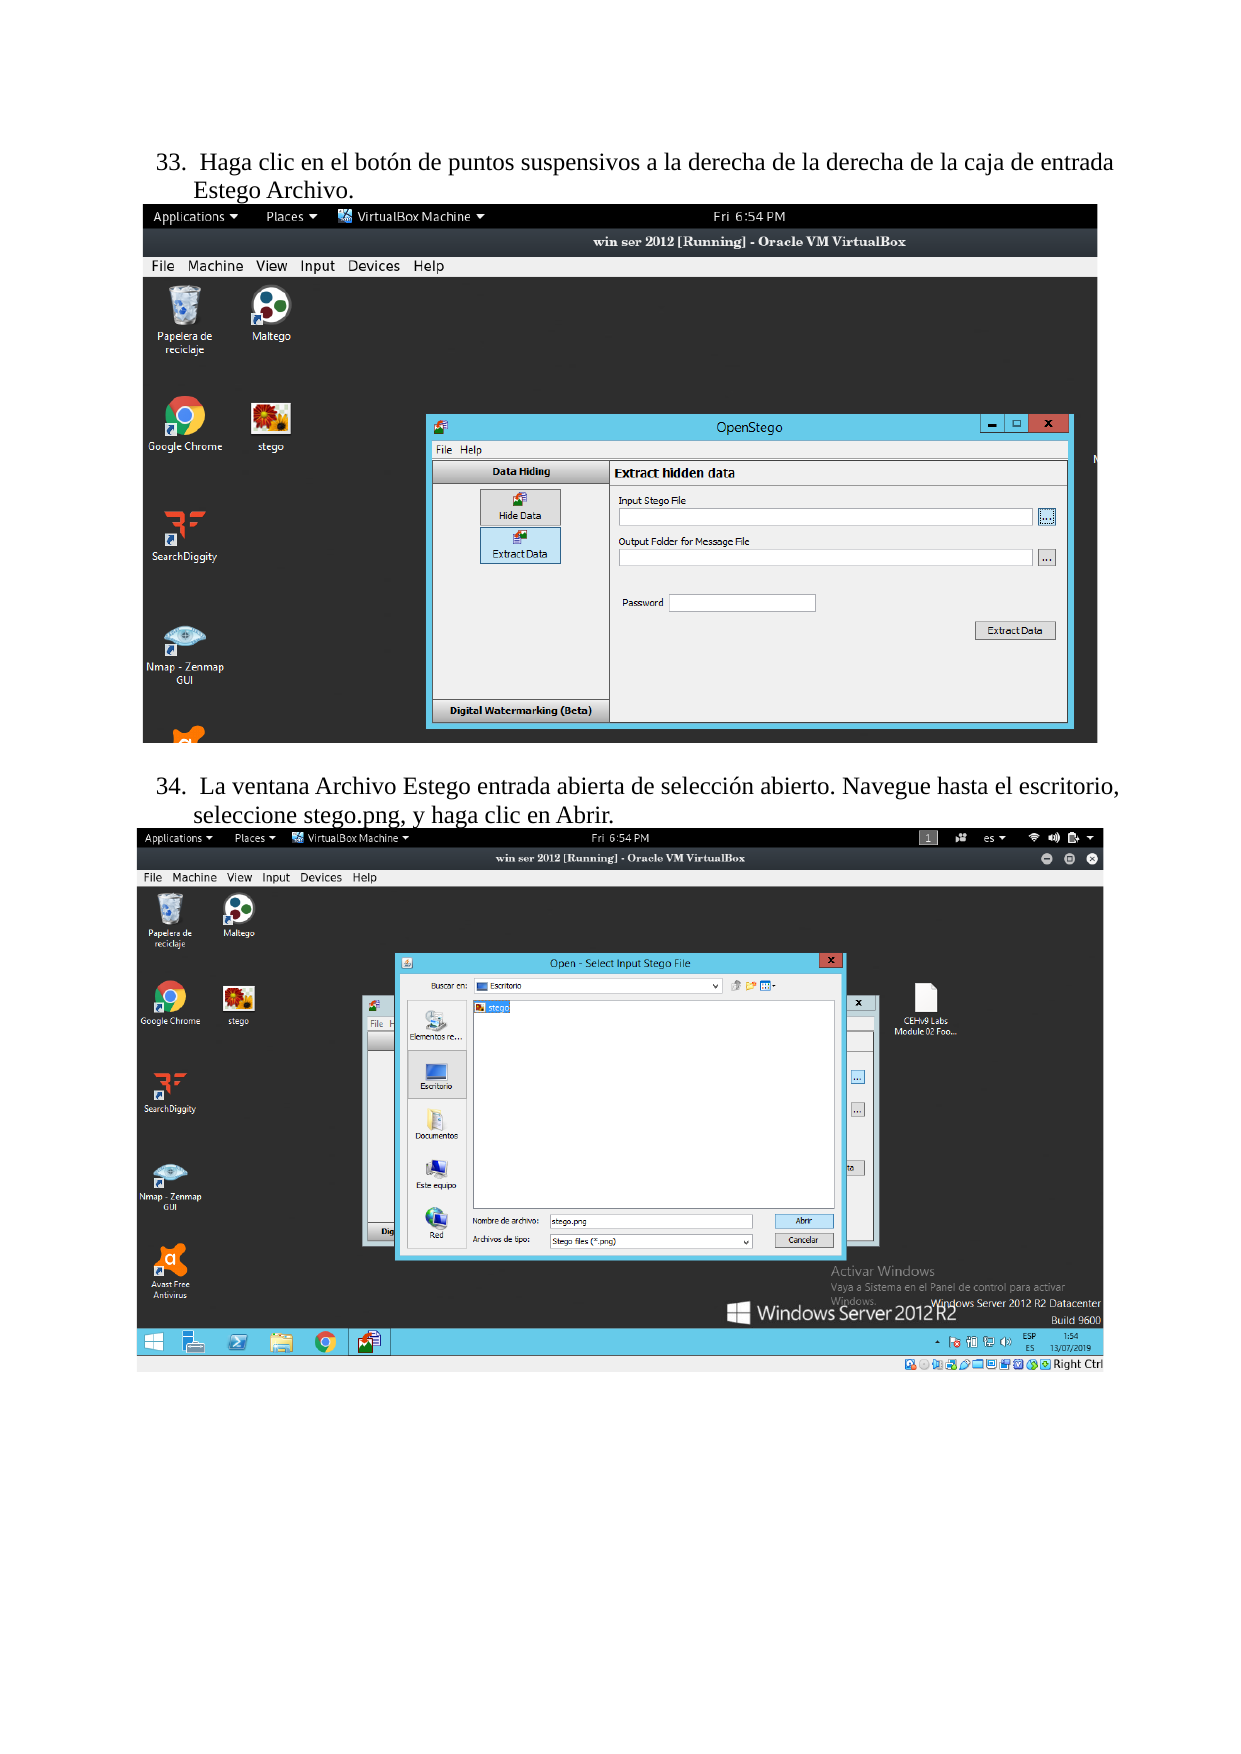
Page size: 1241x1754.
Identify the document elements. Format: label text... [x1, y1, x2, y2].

picture [136, 828, 1104, 1372]
list La ventana Archivo Estego entrada abierta de selección abierto. Navegue hasta el escritorio, seleccione stego.png, y haga clic en Abrir. [156, 771, 1122, 829]
picture [142, 204, 1098, 743]
list Haga clic en el botón de puntos suspensivos a la derecha de la derecha de la caja de entrada Estego Archivo. [156, 147, 1122, 204]
